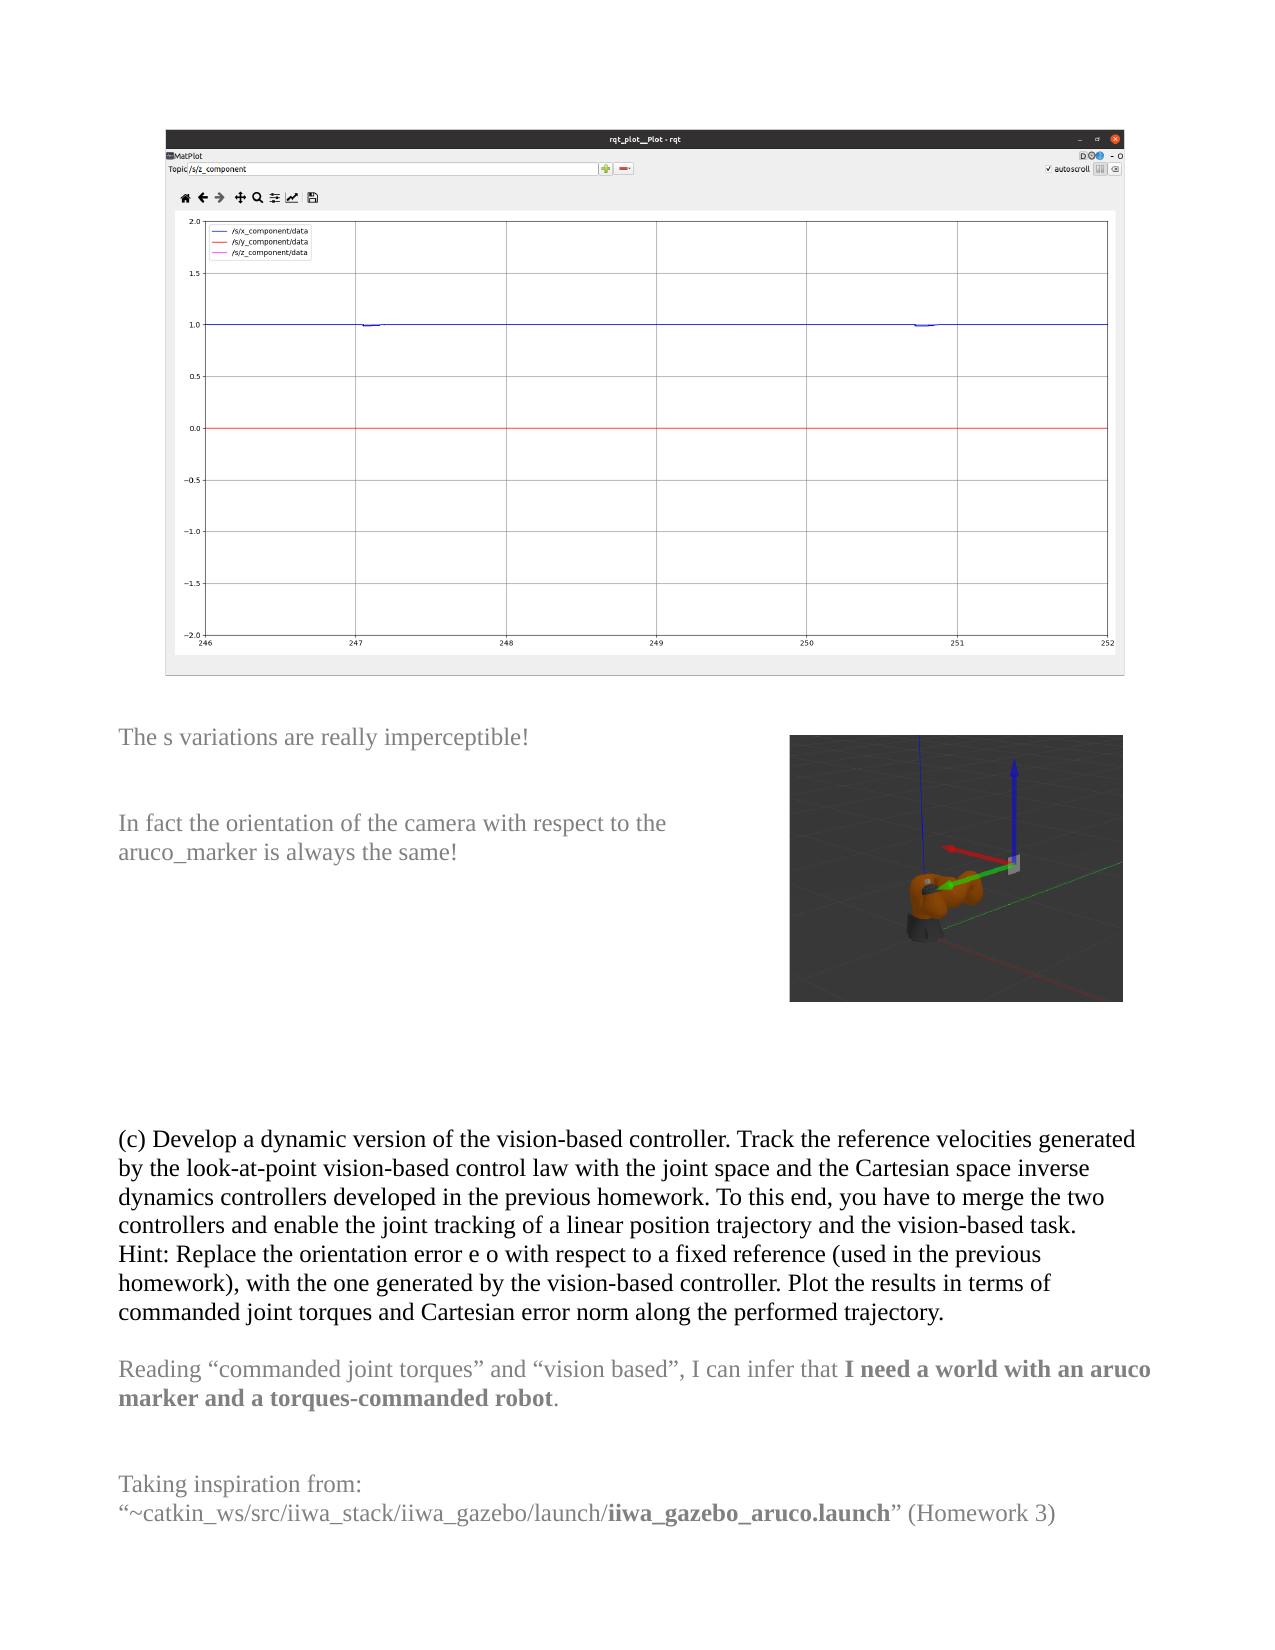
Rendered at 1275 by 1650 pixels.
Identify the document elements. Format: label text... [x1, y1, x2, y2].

text by the look-at-point vision-based control law with the joint space and the Cartesian space inverse [118, 1153, 1157, 1182]
picture [165, 129, 1125, 676]
text In fact the orientation of the camera with respect to the aruco_marker is always the same! [118, 808, 857, 866]
text [1087, 808, 1157, 866]
text Taking inspiration from: [118, 1469, 1157, 1498]
text commanded joint torques and Cartesian error norm along the performed trajectory. [118, 1297, 1157, 1326]
text “~catkin_ws/src/iiwa_stack/iiwa_gazebo/launch/iiwa_gazebo_aruco.launch” (Homework 3) [118, 1498, 1157, 1527]
text Hint: Replace the orientation error e o with respect to a fixed reference (used in the previous [118, 1239, 1157, 1268]
text The s variations are really imperceptible! [118, 722, 1157, 751]
picture [857, 735, 1087, 1002]
text controllers and enable the joint tracking of a linear position trajectory and the vision-based task. [118, 1211, 1157, 1239]
text (c) Develop a dynamic version of the vision-based controller. Track the reference velocities generated [118, 1124, 1157, 1153]
text dynamics controllers developed in the previous homework. To this end, you have to merge the two [118, 1182, 1157, 1211]
text homework), with the one generated by the vision-based controller. Plot the results in terms of [118, 1268, 1157, 1297]
text Reading “commanded joint torques” and “vision based”, I can infer that I need a world with an aruco marker and a torques-commanded robot. [118, 1354, 1157, 1412]
